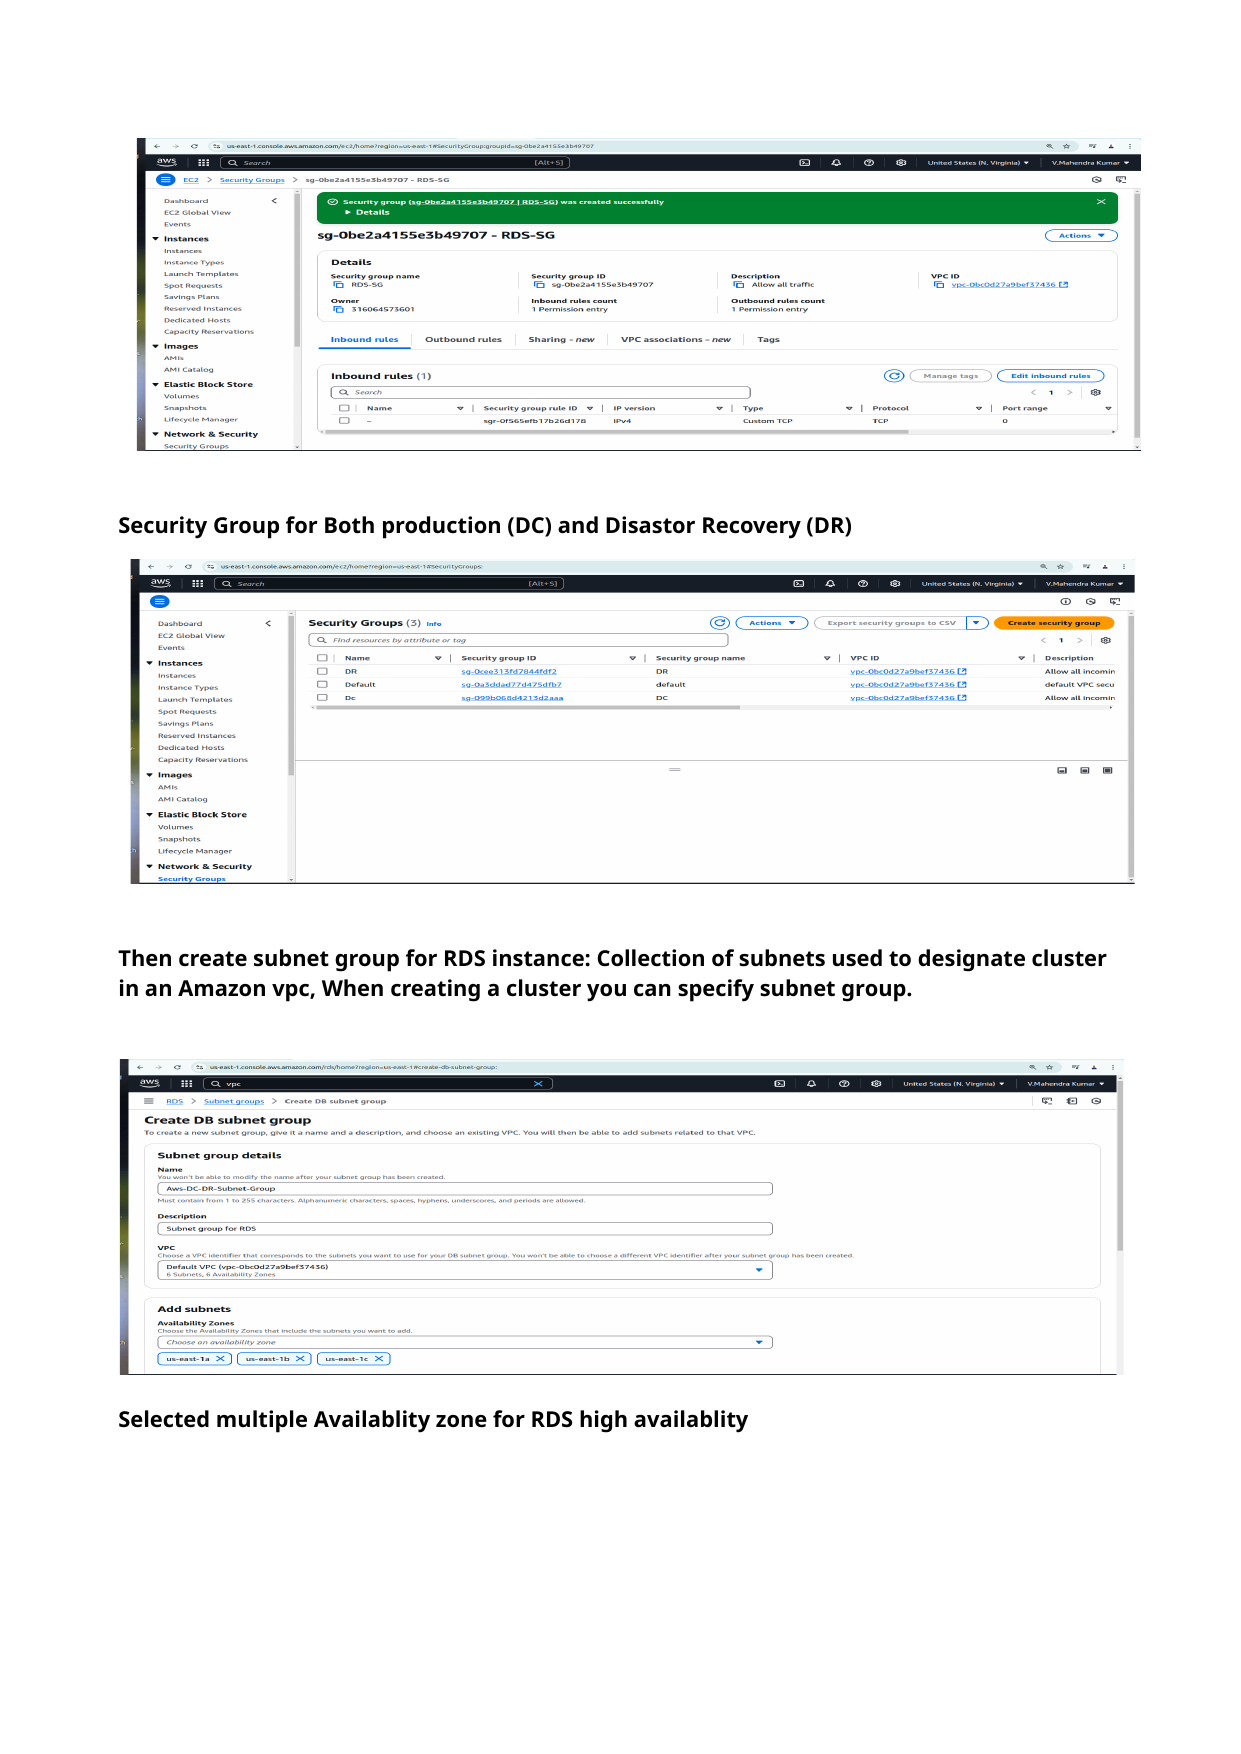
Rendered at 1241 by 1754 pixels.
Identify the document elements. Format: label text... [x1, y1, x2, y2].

text Security Group for Both production (DC) and Disastor Recovery (DR) [118, 511, 1122, 540]
picture [130, 559, 1135, 884]
picture [119, 1059, 1124, 1375]
text Selected multiple Availablity zone for RDS high availablity [118, 1404, 1122, 1464]
text Then create subnet group for RDS instance: Collection of subnets used to designate cluster in an Amazon vpc, When creating a cluster you can specify subnet group. [118, 943, 1122, 1003]
picture [136, 138, 1141, 451]
